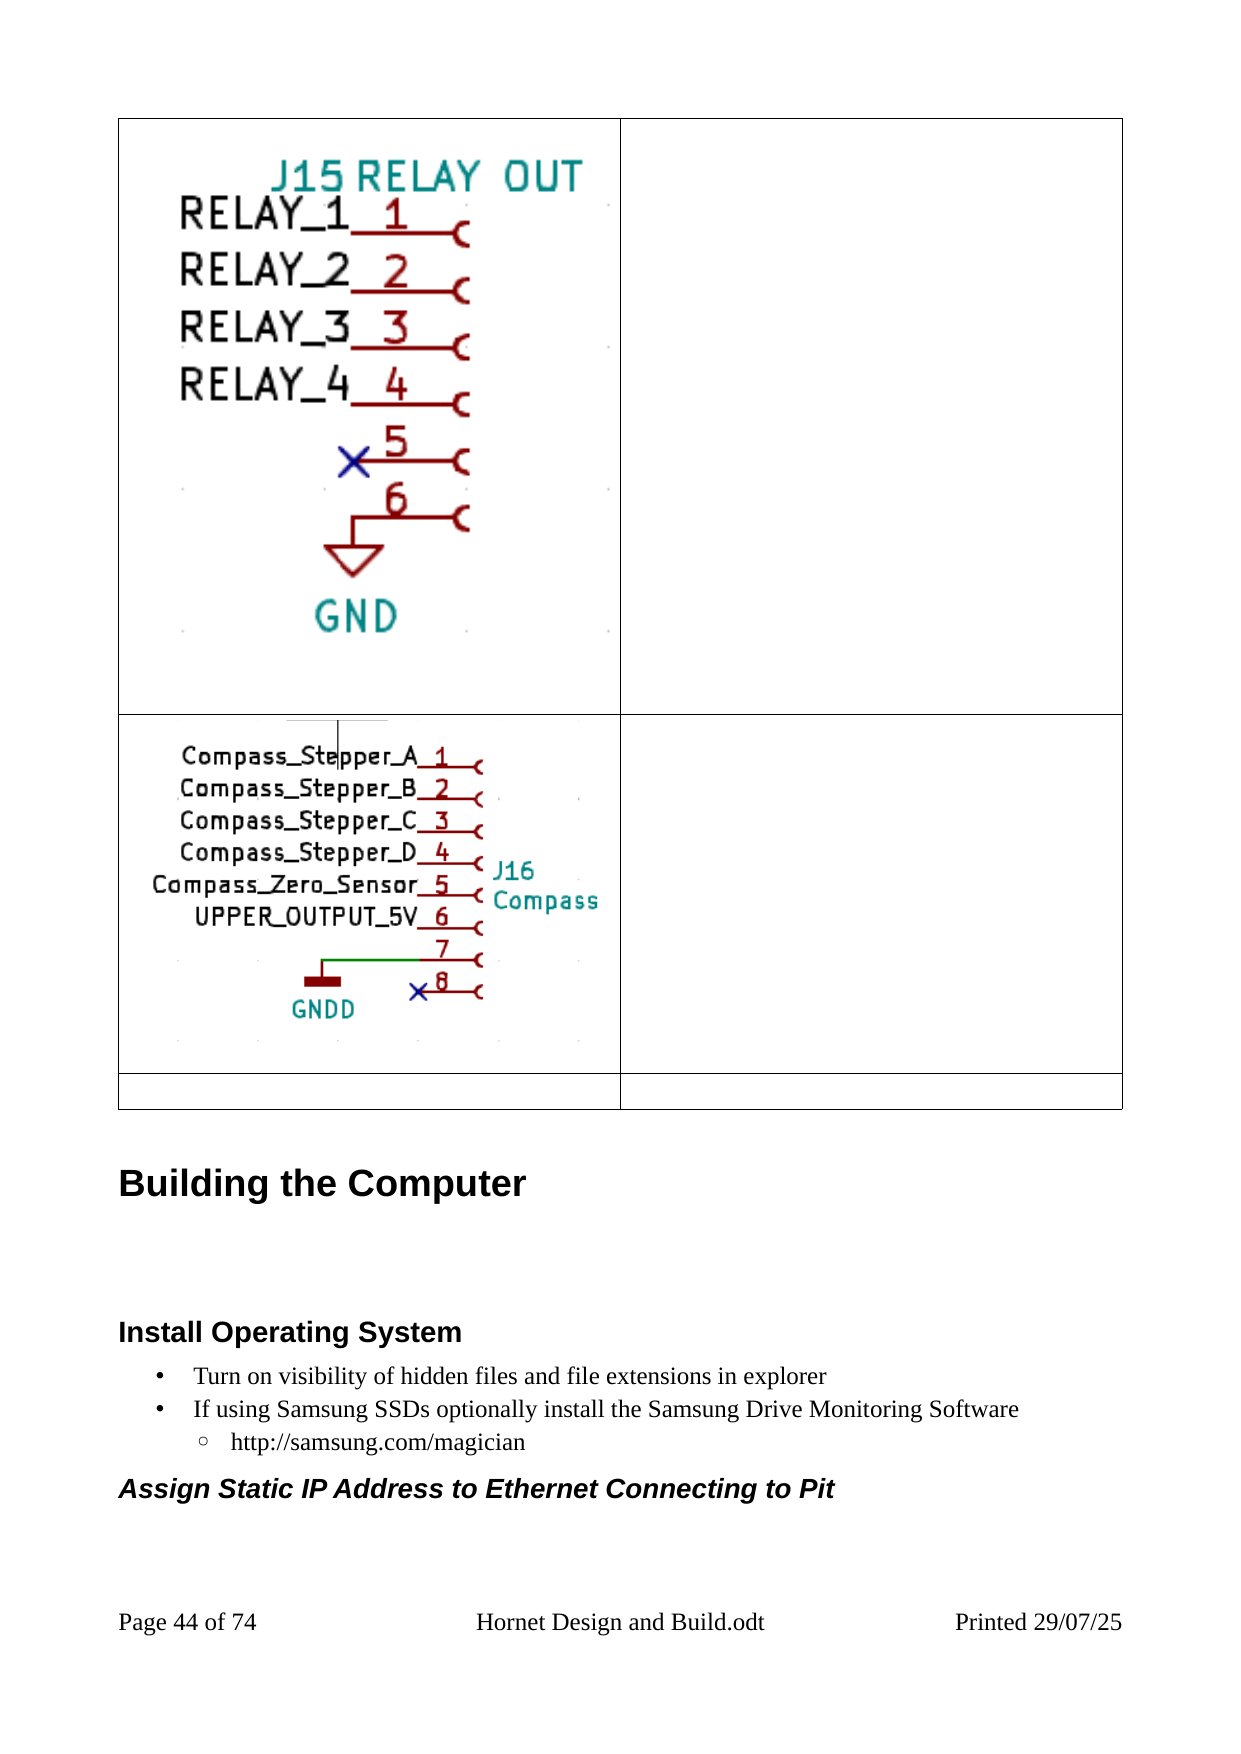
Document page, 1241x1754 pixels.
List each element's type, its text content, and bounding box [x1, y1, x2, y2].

subtitle Building the Computer [118, 1161, 1122, 1205]
table_cell [119, 119, 620, 714]
list Turn on visibility of hidden files and file extensions in explorer [156, 1361, 1122, 1389]
list http://samsung.com/magician [193, 1427, 1122, 1456]
table_cell [621, 119, 1122, 714]
table_cell [621, 1074, 1122, 1109]
table_cell [621, 715, 1122, 1073]
subtitle Assign Static IP Address to Ethernet Connecting to Pit [118, 1472, 1122, 1504]
picture [128, 123, 610, 685]
subtitle Install Operating System [118, 1314, 1122, 1348]
list If using Samsung SSDs optionally install the Samsung Drive Monitoring Software [156, 1394, 1122, 1422]
picture [123, 720, 615, 1044]
table_cell [119, 1074, 620, 1109]
table_cell [119, 715, 620, 1073]
